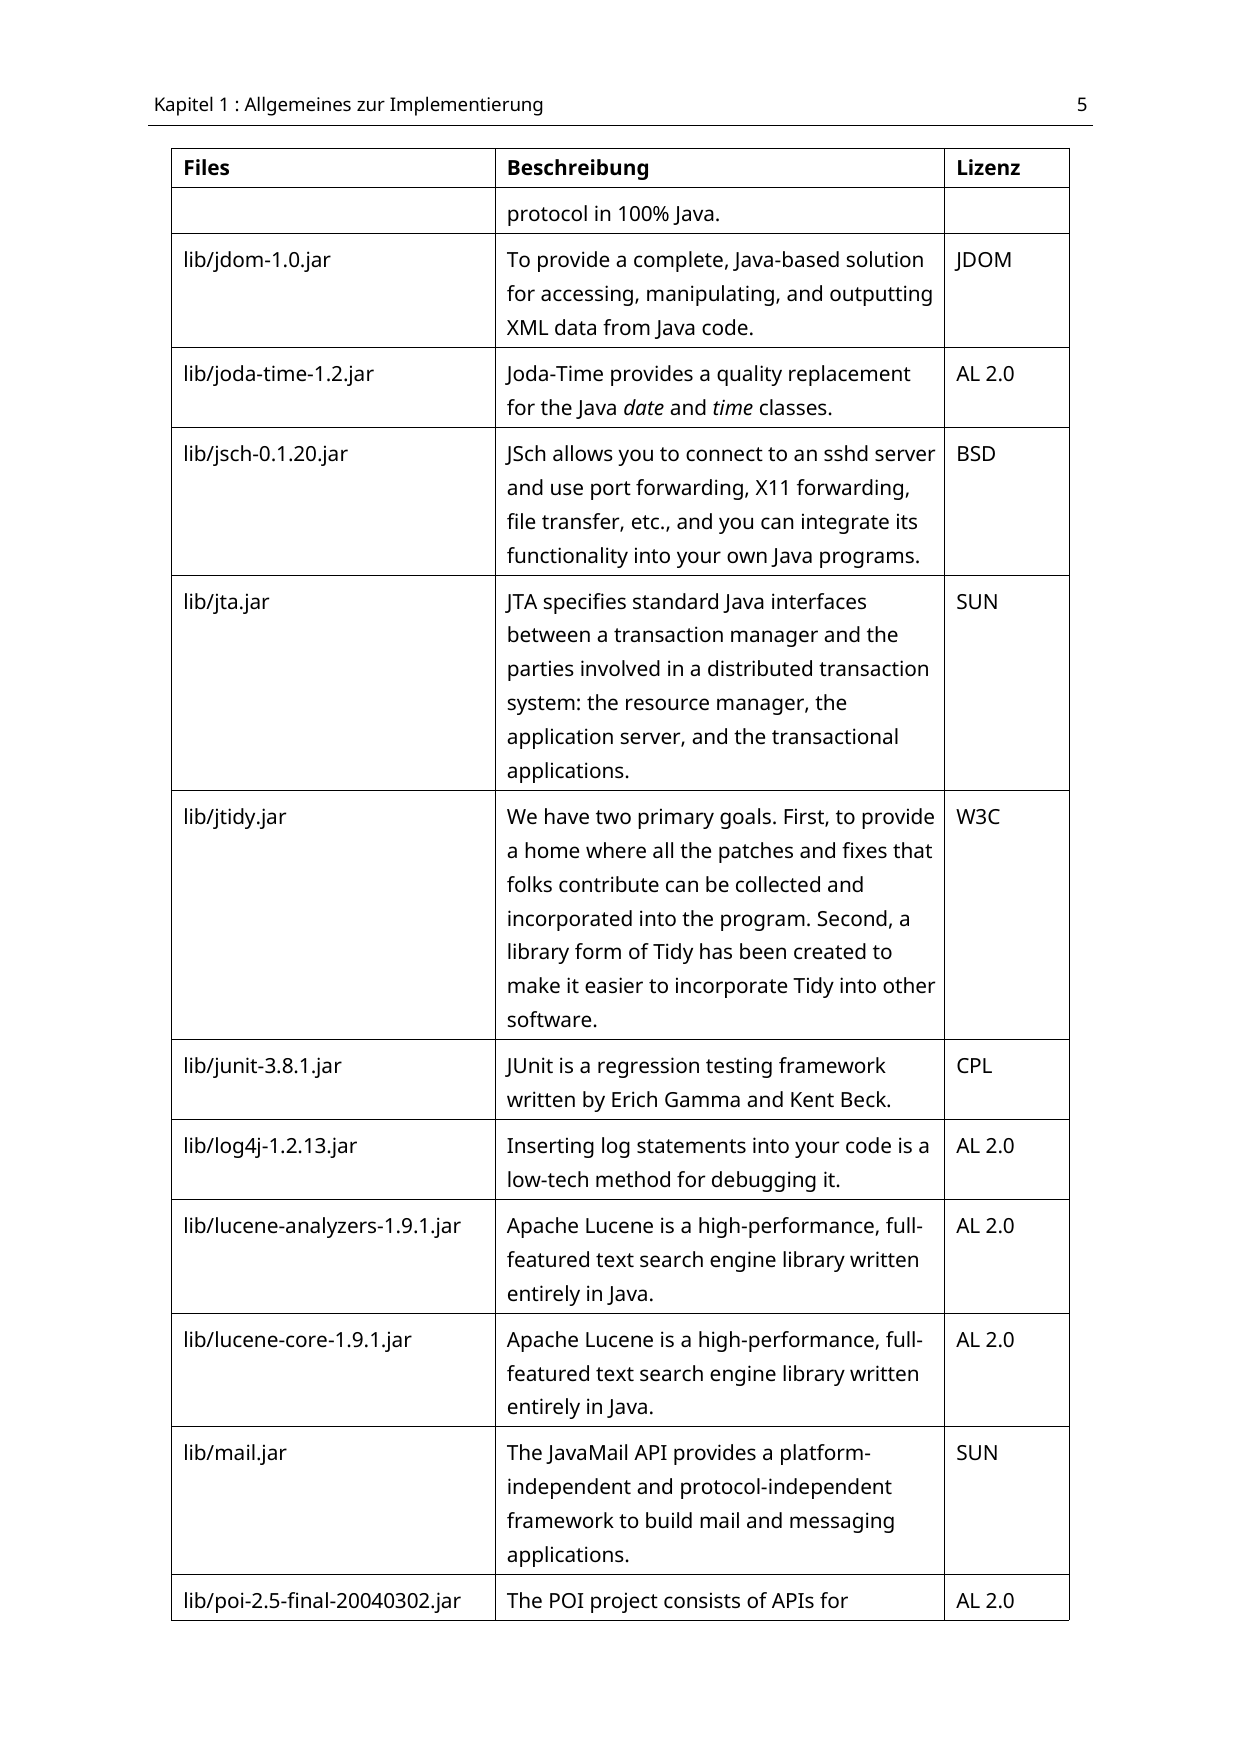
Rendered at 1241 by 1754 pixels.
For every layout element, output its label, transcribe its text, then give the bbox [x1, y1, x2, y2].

table_cell lib/log4j-1.2.13.jar [172, 1120, 495, 1199]
table_cell lib/poi-2.5-final-20040302.jar [172, 1575, 495, 1620]
table_cell Inserting log statements into your code is a low-tech method for debugging it. [496, 1120, 944, 1199]
table_cell W3C [945, 791, 1069, 1039]
table_cell AL 2.0 [945, 1200, 1069, 1313]
table_cell lib/lucene-analyzers-1.9.1.jar [172, 1200, 495, 1313]
table_cell AL 2.0 [945, 1120, 1069, 1199]
table_cell BSD [945, 428, 1069, 575]
table_header Files [172, 149, 495, 187]
table_cell We have two primary goals. First, to provide a home where all the patches and fixes that folks contribute can be collected and incorporated into the program. Second, a library form of Tidy has been created to make it easier to incorporate Tidy into other software. [496, 791, 944, 1039]
table_cell lib/mail.jar [172, 1427, 495, 1574]
table_cell Joda-Time provides a quality replacement for the Java date and time classes. [496, 348, 944, 427]
table_cell [945, 188, 1069, 233]
table_cell lib/jsch-0.1.20.jar [172, 428, 495, 575]
table_cell JUnit is a regression testing framework written by Erich Gamma and Kent Beck. [496, 1040, 944, 1119]
table_cell Apache Lucene is a high-performance, full-featured text search engine library written entirely in Java. [496, 1314, 944, 1426]
table_cell protocol in 100% Java. [496, 188, 944, 233]
table_cell SUN [945, 576, 1069, 790]
table_cell lib/junit-3.8.1.jar [172, 1040, 495, 1119]
table_cell JDOM [945, 234, 1069, 347]
table_cell JSch allows you to connect to an sshd server and use port forwarding, X11 forwarding, file transfer, etc., and you can integrate its functionality into your own Java programs. [496, 428, 944, 575]
table_cell [172, 188, 495, 233]
table_cell Apache Lucene is a high-performance, full-featured text search engine library written entirely in Java. [496, 1200, 944, 1313]
table_cell The JavaMail API provides a platform-independent and protocol-independent framework to build mail and messaging applications. [496, 1427, 944, 1574]
table_cell JTA specifies standard Java interfaces between a transaction manager and the parties involved in a distributed transaction system: the resource manager, the application server, and the transactional applications. [496, 576, 944, 790]
table_cell The POI project consists of APIs for [496, 1575, 944, 1620]
table_cell To provide a complete, Java-based solution for accessing, manipulating, and outputting XML data from Java code. [496, 234, 944, 347]
table_header Beschreibung [496, 149, 944, 187]
table_header Lizenz [945, 149, 1069, 187]
table_cell CPL [945, 1040, 1069, 1119]
table_cell lib/jta.jar [172, 576, 495, 790]
table_cell AL 2.0 [945, 1314, 1069, 1426]
table_cell lib/jtidy.jar [172, 791, 495, 1039]
table_cell lib/lucene-core-1.9.1.jar [172, 1314, 495, 1426]
table_cell lib/jdom-1.0.jar [172, 234, 495, 347]
table_cell lib/joda-time-1.2.jar [172, 348, 495, 427]
table_cell AL 2.0 [945, 1575, 1069, 1620]
table_cell SUN [945, 1427, 1069, 1574]
table_cell AL 2.0 [945, 348, 1069, 427]
